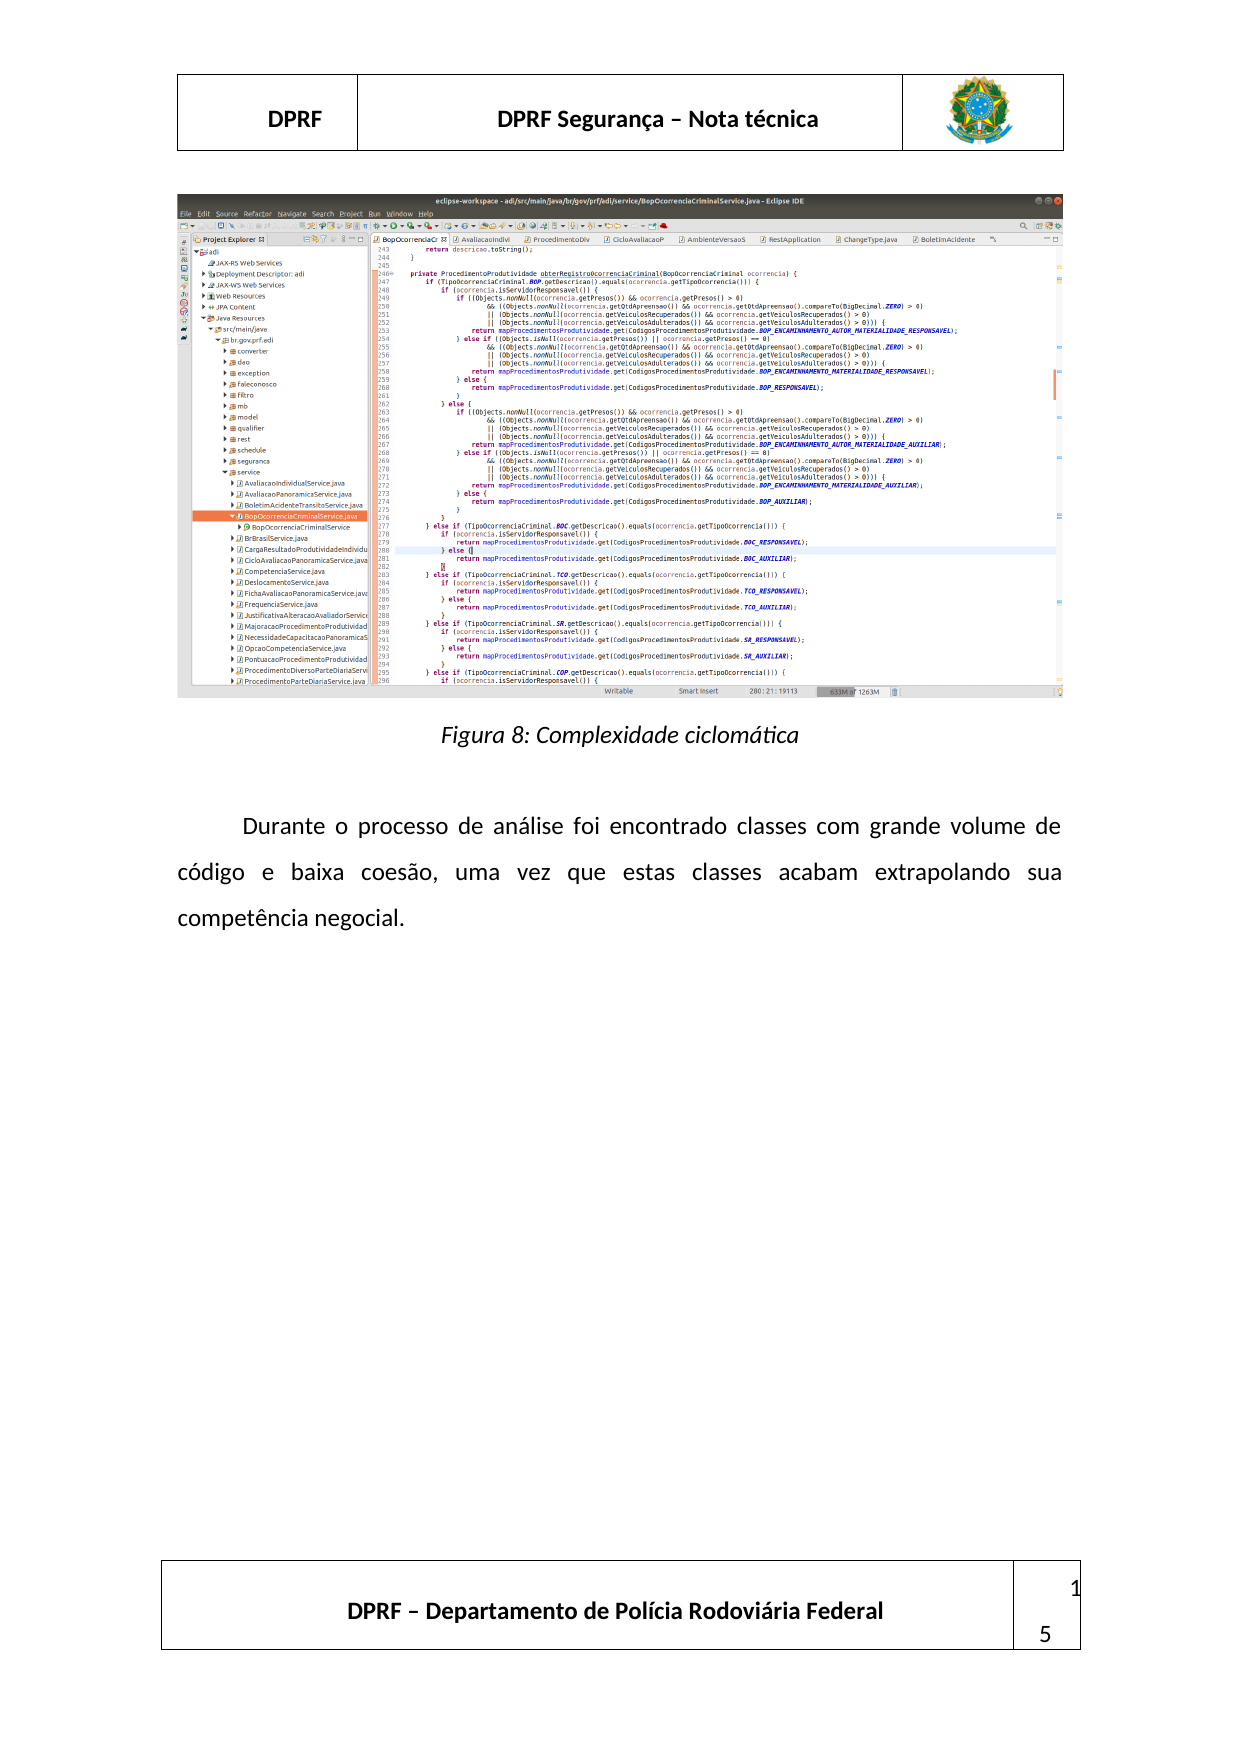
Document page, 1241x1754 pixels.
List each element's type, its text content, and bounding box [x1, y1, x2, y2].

picture [944, 75, 1020, 149]
text Durante o processo de análise foi encontrado classes com grande volume de código e baixa coesão, uma vez que estas classes acabam extrapolando sua competência negocial. [177, 810, 1063, 856]
text Figura 8: Complexidade ciclomática [177, 698, 1063, 749]
text Durante o processo de análise foi encontrado classes com grande volume de código e baixa coesão, uma vez que estas classes acabam extrapolando sua competência negocial. [177, 887, 1063, 932]
picture [177, 194, 1063, 698]
